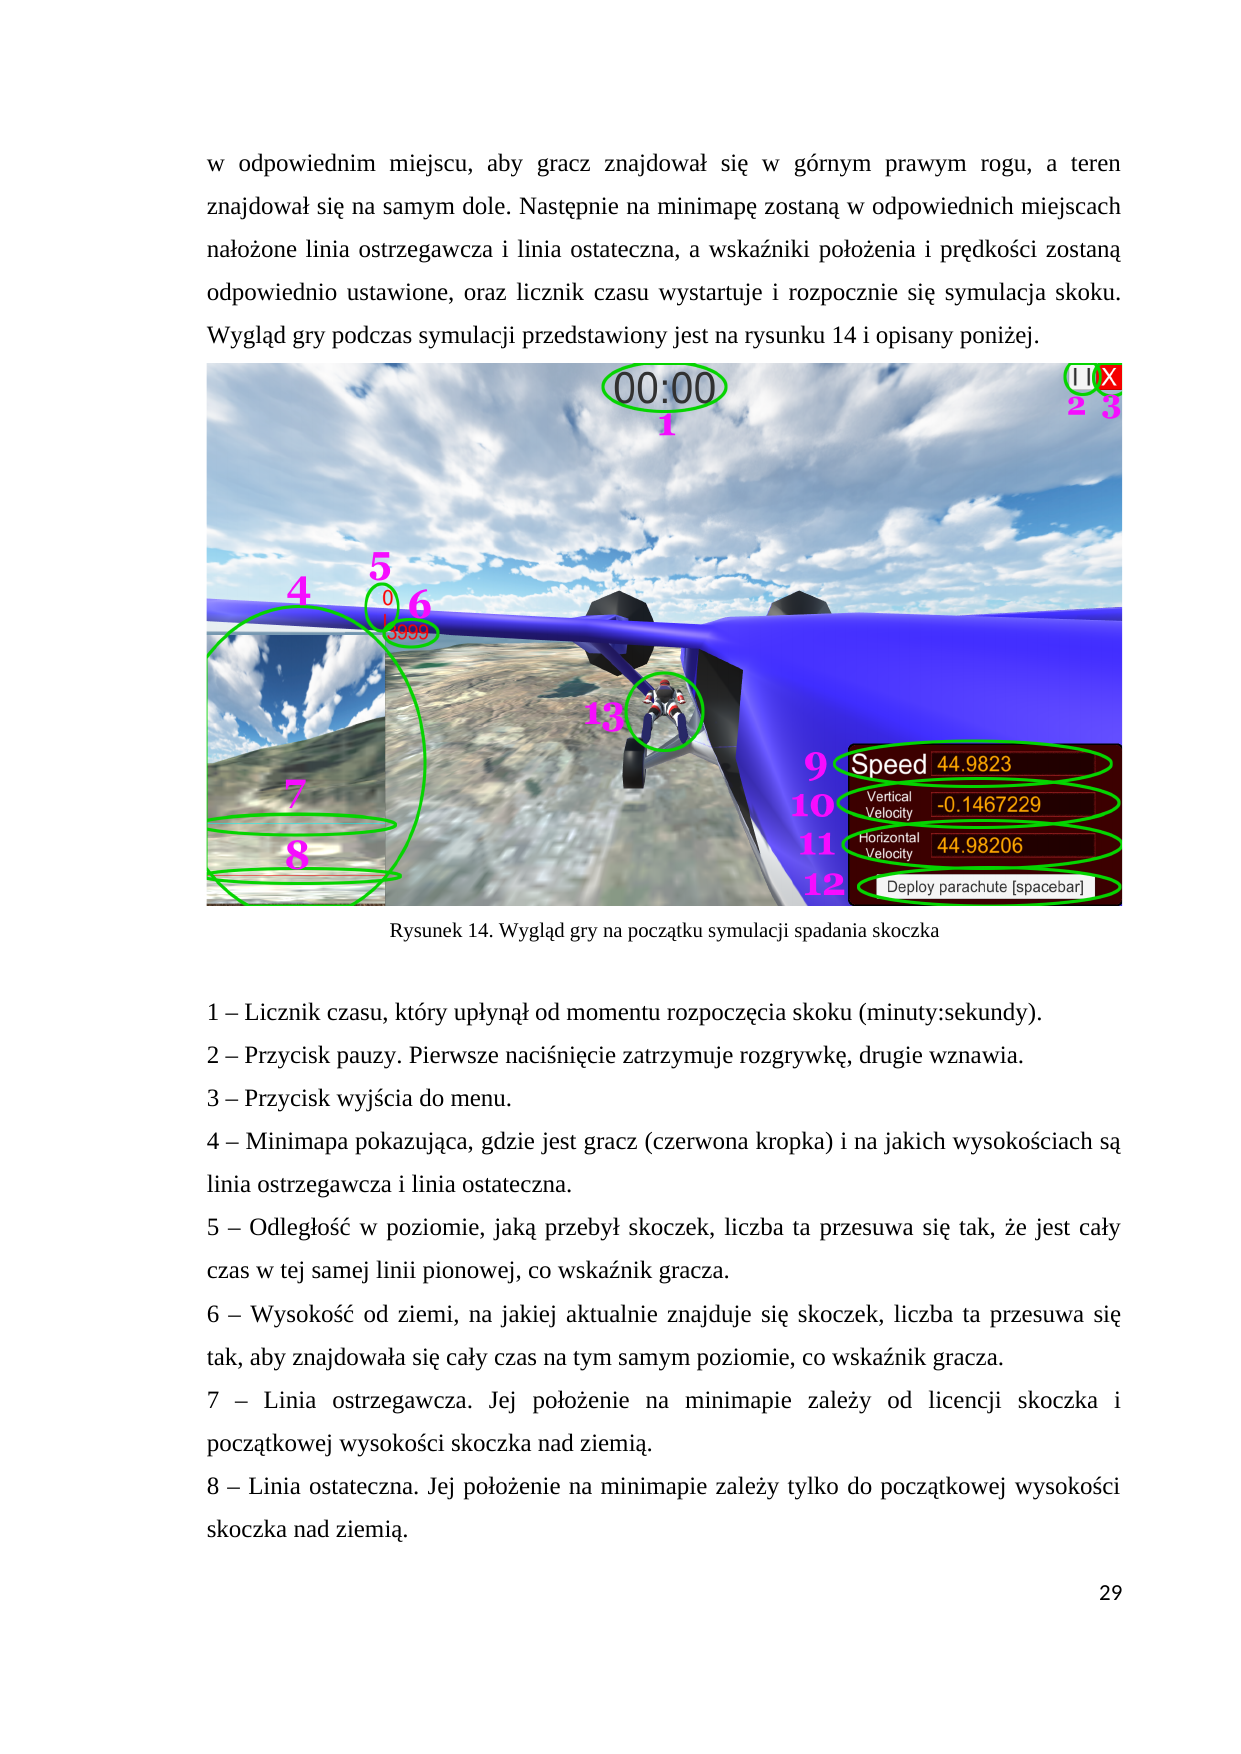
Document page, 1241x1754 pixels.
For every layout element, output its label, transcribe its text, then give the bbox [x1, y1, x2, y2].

text w odpowiednim miejscu, aby gracz znajdował się w górnym prawym rogu, a teren znajdował się na samym dole. Następnie na minimapę zostaną w odpowiednich miejscach nałożone linia ostrzegawcza i linia ostateczna, a wskaźniki położenia i prędkości zostaną odpowiednio ustawione, oraz licznik czasu wystartuje i rozpocznie się symulacja skoku. Wygląd gry podczas symulacji przedstawiony jest na rysunku 14 i opisany poniżej. [207, 148, 1122, 349]
text 2 – Przycisk pauzy. Pierwsze naciśnięcie zatrzymuje rozgrywkę, drugie wznawia. [207, 1040, 1122, 1069]
text 3 – Przycisk wyjścia do menu. [207, 1083, 1122, 1112]
picture [206, 363, 1123, 906]
text 1 – Licznik czasu, który upłynął od momentu rozpoczęcia skoku (minuty:sekundy). [207, 997, 1122, 1026]
text 8 – Linia ostateczna. Jej położenie na minimapie zależy tylko do początkowej wysokości skoczka nad ziemią. [207, 1471, 1122, 1543]
text Rysunek 14. Wygląd gry na początku symulacji spadania skoczka [207, 906, 1122, 942]
text 6 – Wysokość od ziemi, na jakiej aktualnie znajduje się skoczek, liczba ta przesuwa się tak, aby znajdowała się cały czas na tym samym poziomie, co wskaźnik gracza. [207, 1299, 1122, 1371]
text 4 – Minimapa pokazująca, gdzie jest gracz (czerwona kropka) i na jakich wysokościach są linia ostrzegawcza i linia ostateczna. [207, 1126, 1122, 1198]
text 7 – Linia ostrzegawcza. Jej położenie na minimapie zależy od licencji skoczka i początkowej wysokości skoczka nad ziemią. [207, 1385, 1122, 1457]
text 5 – Odległość w poziomie, jaką przebył skoczek, liczba ta przesuwa się tak, że jest cały czas w tej samej linii pionowej, co wskaźnik gracza. [207, 1212, 1122, 1284]
